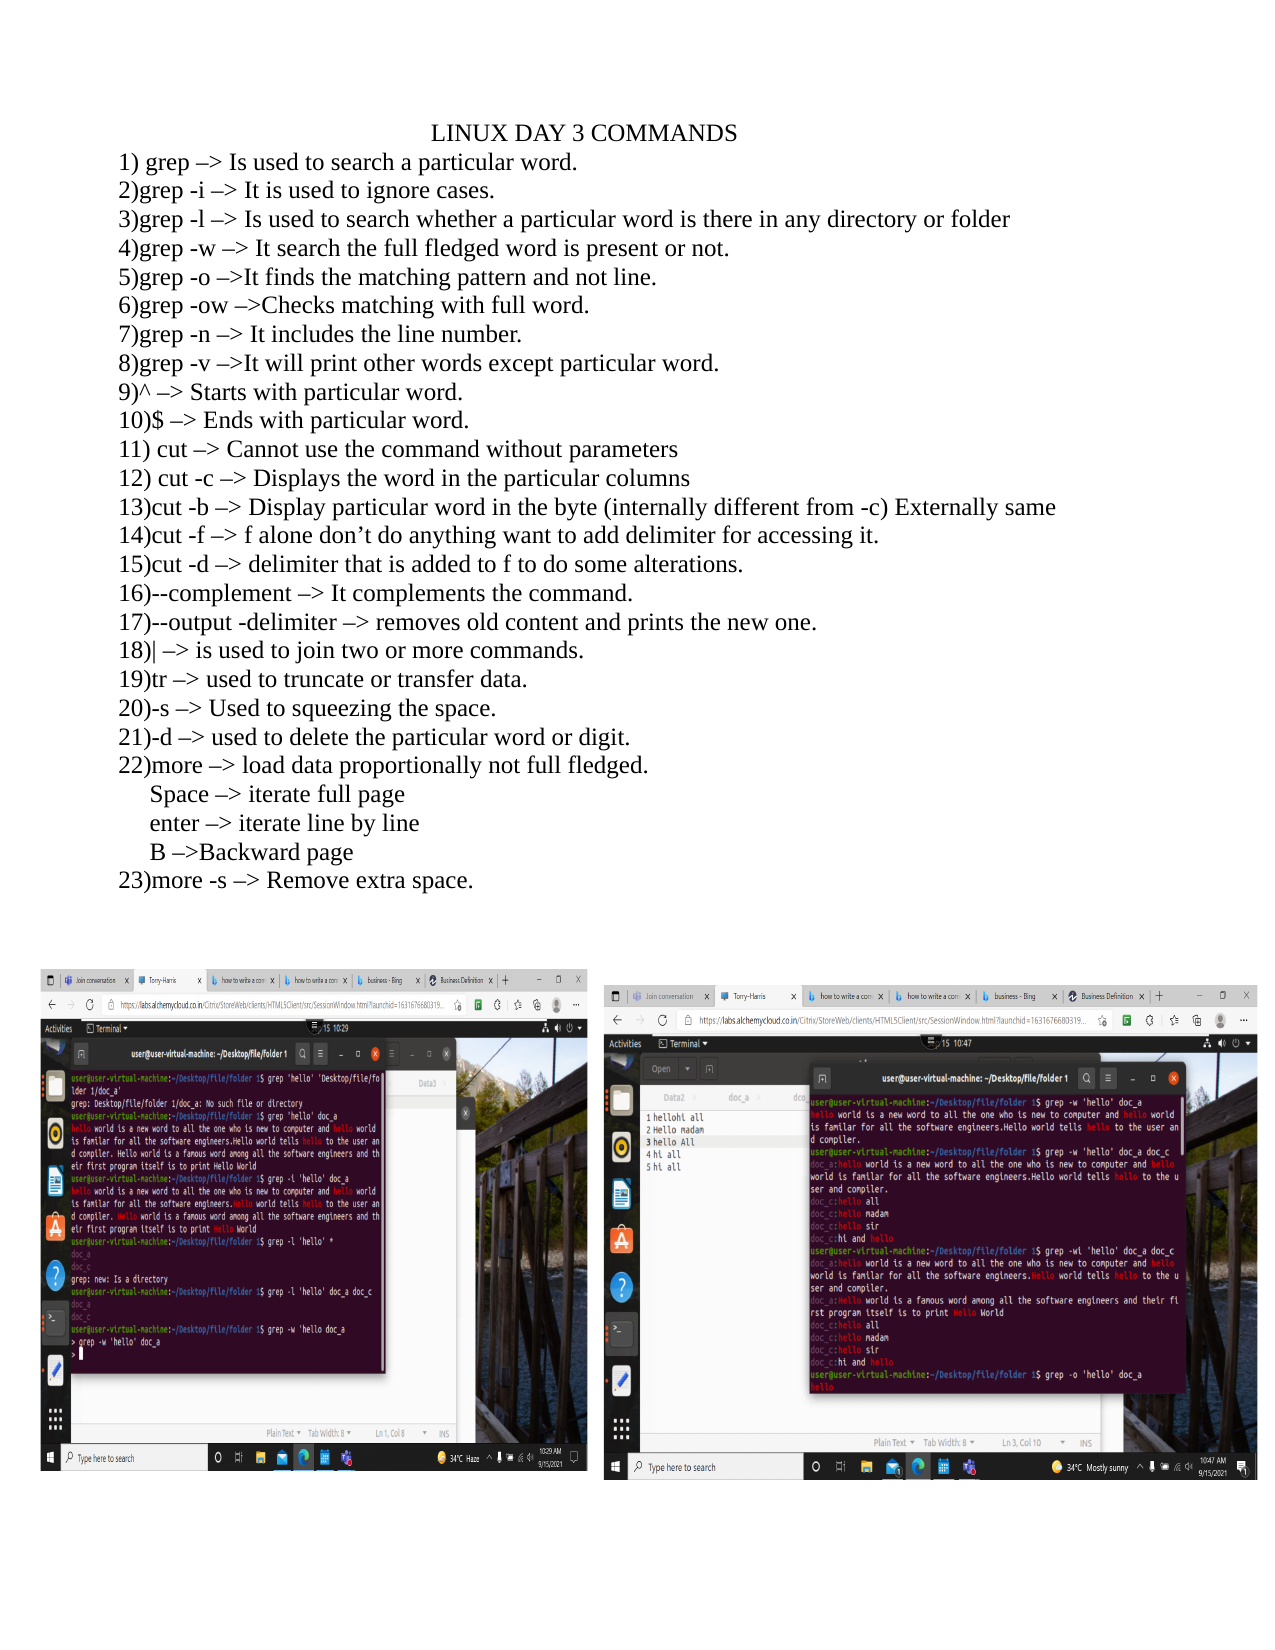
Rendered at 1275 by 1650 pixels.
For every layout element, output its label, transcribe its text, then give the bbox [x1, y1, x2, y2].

text 20)-s –> Used to squeezing the space. [118, 693, 1157, 722]
text 3)grep -l –> Is used to search whether a particular word is there in any directory or folder [118, 204, 1157, 233]
text 5)grep -o –>It finds the matching pattern and not line. [118, 262, 1157, 291]
text 21)-d –> used to delete the particular word or digit. [118, 722, 1157, 751]
text enter –> iterate line by line [118, 808, 1157, 837]
text 8)grep -v –>It will print other words except particular word. [118, 348, 1157, 377]
picture [603, 985, 1258, 1480]
picture [40, 969, 588, 1471]
text B –>Backward page [118, 837, 1157, 866]
text 22)more –> load data proportionally not full fledged. [118, 751, 1157, 779]
text 23)more -s –> Remove extra space. [118, 866, 1157, 894]
text 16)--complement –> It complements the command. [118, 578, 1157, 607]
text LINUX DAY 3 COMMANDS [118, 118, 1157, 147]
text 13)cut -b –> Display particular word in the byte (internally different from -c) Externally same [118, 492, 1157, 521]
text 18)| –> is used to join two or more commands. [118, 636, 1157, 664]
text 14)cut -f –> f alone don’t do anything want to add delimiter for accessing it. [118, 521, 1157, 549]
text 9)^ –> Starts with particular word. [118, 377, 1157, 406]
text Space –> iterate full page [118, 779, 1157, 808]
text 17)--output -delimiter –> removes old content and prints the new one. [118, 607, 1157, 636]
text 12) cut -c –> Displays the word in the particular columns [118, 463, 1157, 492]
text 10)$ –> Ends with particular word. [118, 406, 1157, 434]
text 6)grep -ow –>Checks matching with full word. [118, 291, 1157, 319]
text 15)cut -d –> delimiter that is added to f to do some alterations. [118, 549, 1157, 578]
text 11) cut –> Cannot use the command without parameters [118, 434, 1157, 463]
text 7)grep -n –> It includes the line number. [118, 319, 1157, 348]
text 4)grep -w –> It search the full fledged word is present or not. [118, 233, 1157, 262]
text 19)tr –> used to truncate or transfer data. [118, 664, 1157, 693]
text 2)grep -i –> It is used to ignore cases. [118, 176, 1157, 204]
text 1) grep –> Is used to search a particular word. [118, 147, 1157, 176]
